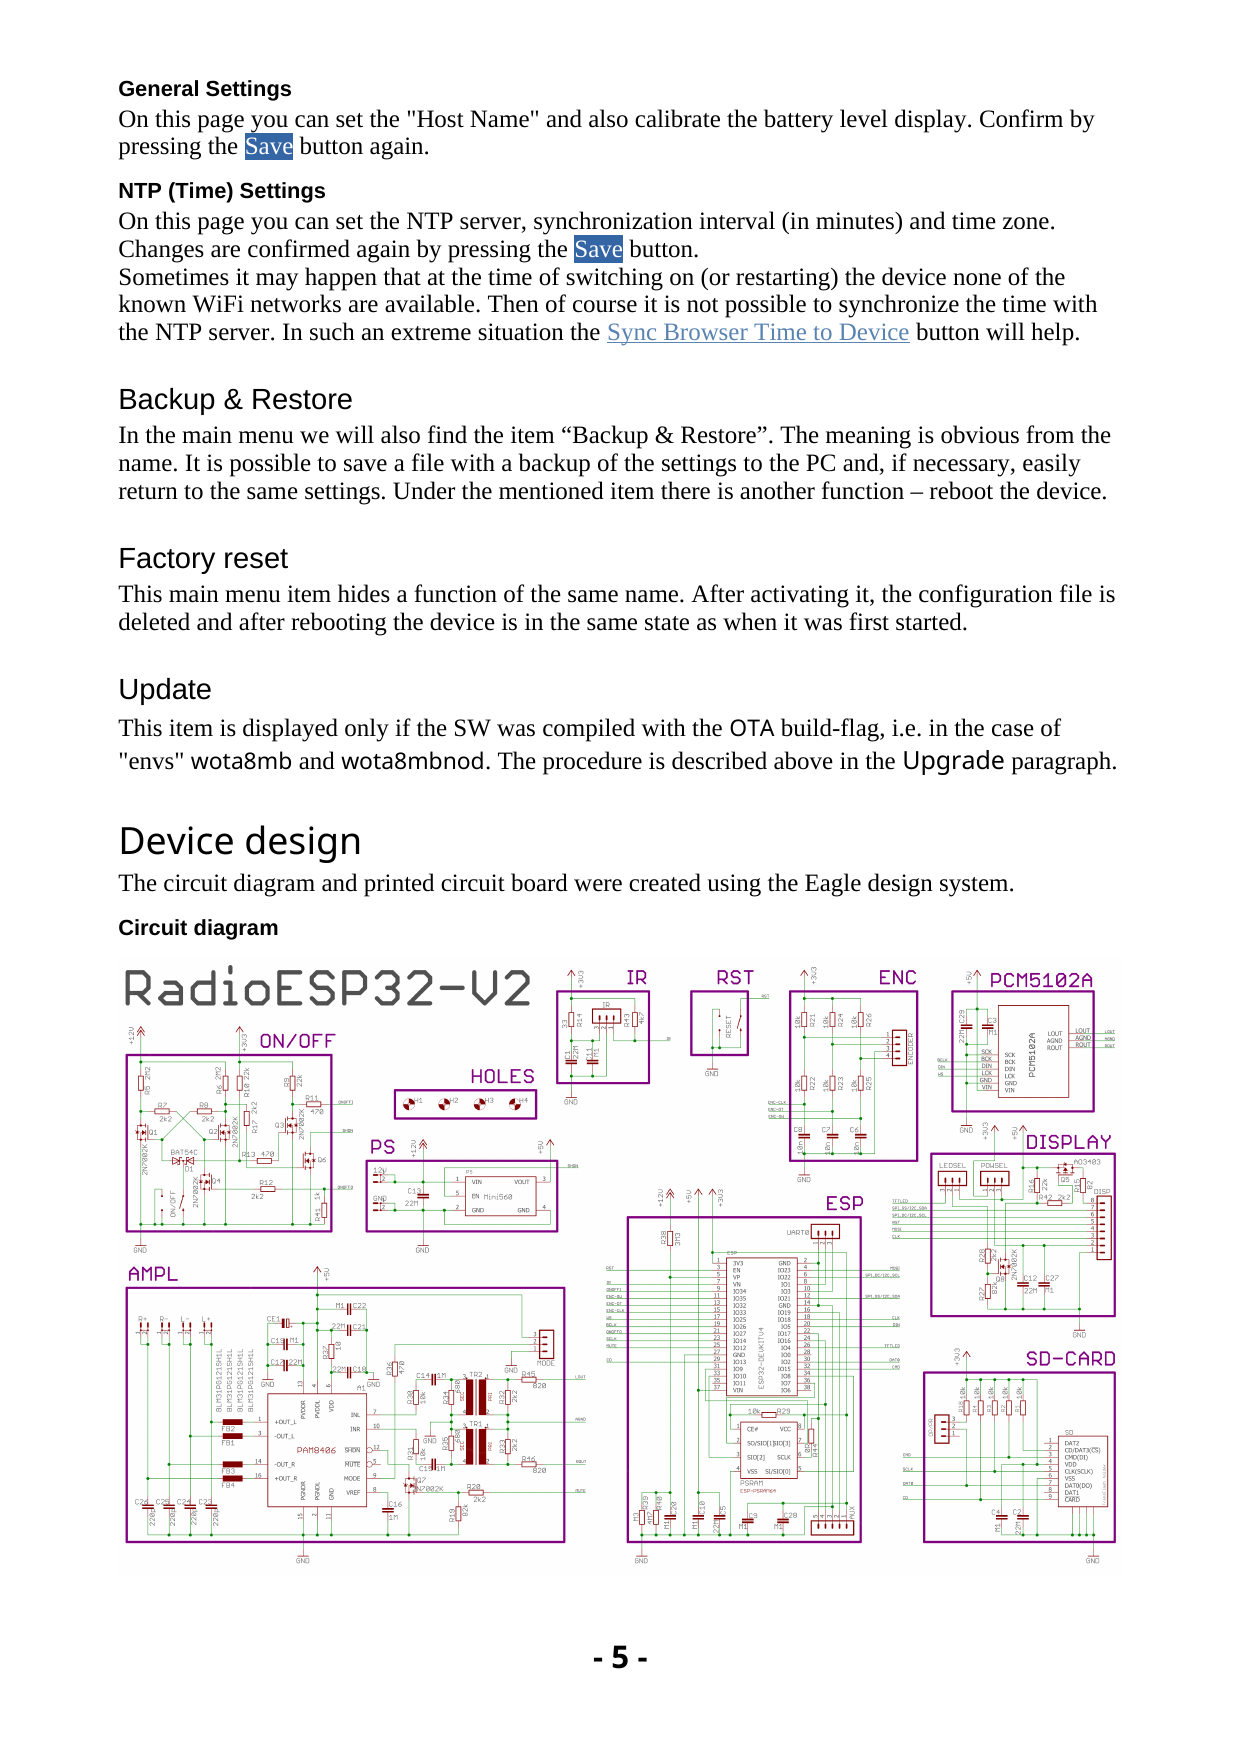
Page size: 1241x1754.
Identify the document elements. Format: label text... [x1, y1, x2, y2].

text On this page you can set the "Host Name" and also calibrate the battery level display. Confirm by pressing the Save button again. [118, 105, 1122, 160]
text Sometimes it may happen that at the time of switching on (or restarting) the device none of the known WiFi networks are available. Then of course it is not possible to synchronize the time with the NTP server. In such an extreme situation the Sync Browser Time to Device button will help. [118, 263, 1122, 346]
subtitle General Settings [118, 77, 1122, 101]
text This item is displayed only if the SW was compiled with the OTA build-flag, i.e. in the case of "envs" wota8mb and wota8mbnod. The procedure is described above in the Upgrade paragraph. [118, 712, 1122, 777]
picture [118, 958, 1123, 1576]
subtitle Backup & Restore [118, 383, 1122, 416]
subtitle Factory reset [118, 542, 1122, 574]
subtitle Device design [118, 814, 1122, 865]
subtitle Circuit diagram [118, 916, 1122, 940]
subtitle Update [118, 673, 1122, 706]
text On this page you can set the NTP server, synchronization interval (in minutes) and time zone. Changes are confirmed again by pressing the Save button. [118, 207, 1122, 263]
subtitle NTP (Time) Settings [118, 179, 1122, 204]
text In the main menu we will also find the item “Backup & Restore”. The meaning is obvious from the name. It is possible to save a file with a backup of the settings to the PC and, if necessary, easily return to the same settings. Under the mentioned item there is another function – reboot the device. [118, 422, 1122, 505]
text The circuit diagram and printed circuit board were created using the Eagle design system. [118, 869, 1122, 897]
text This main menu item hides a function of the same name. After activating it, the configuration file is deleted and after rebooting the device is in the same state as when it was first started. [118, 581, 1122, 636]
